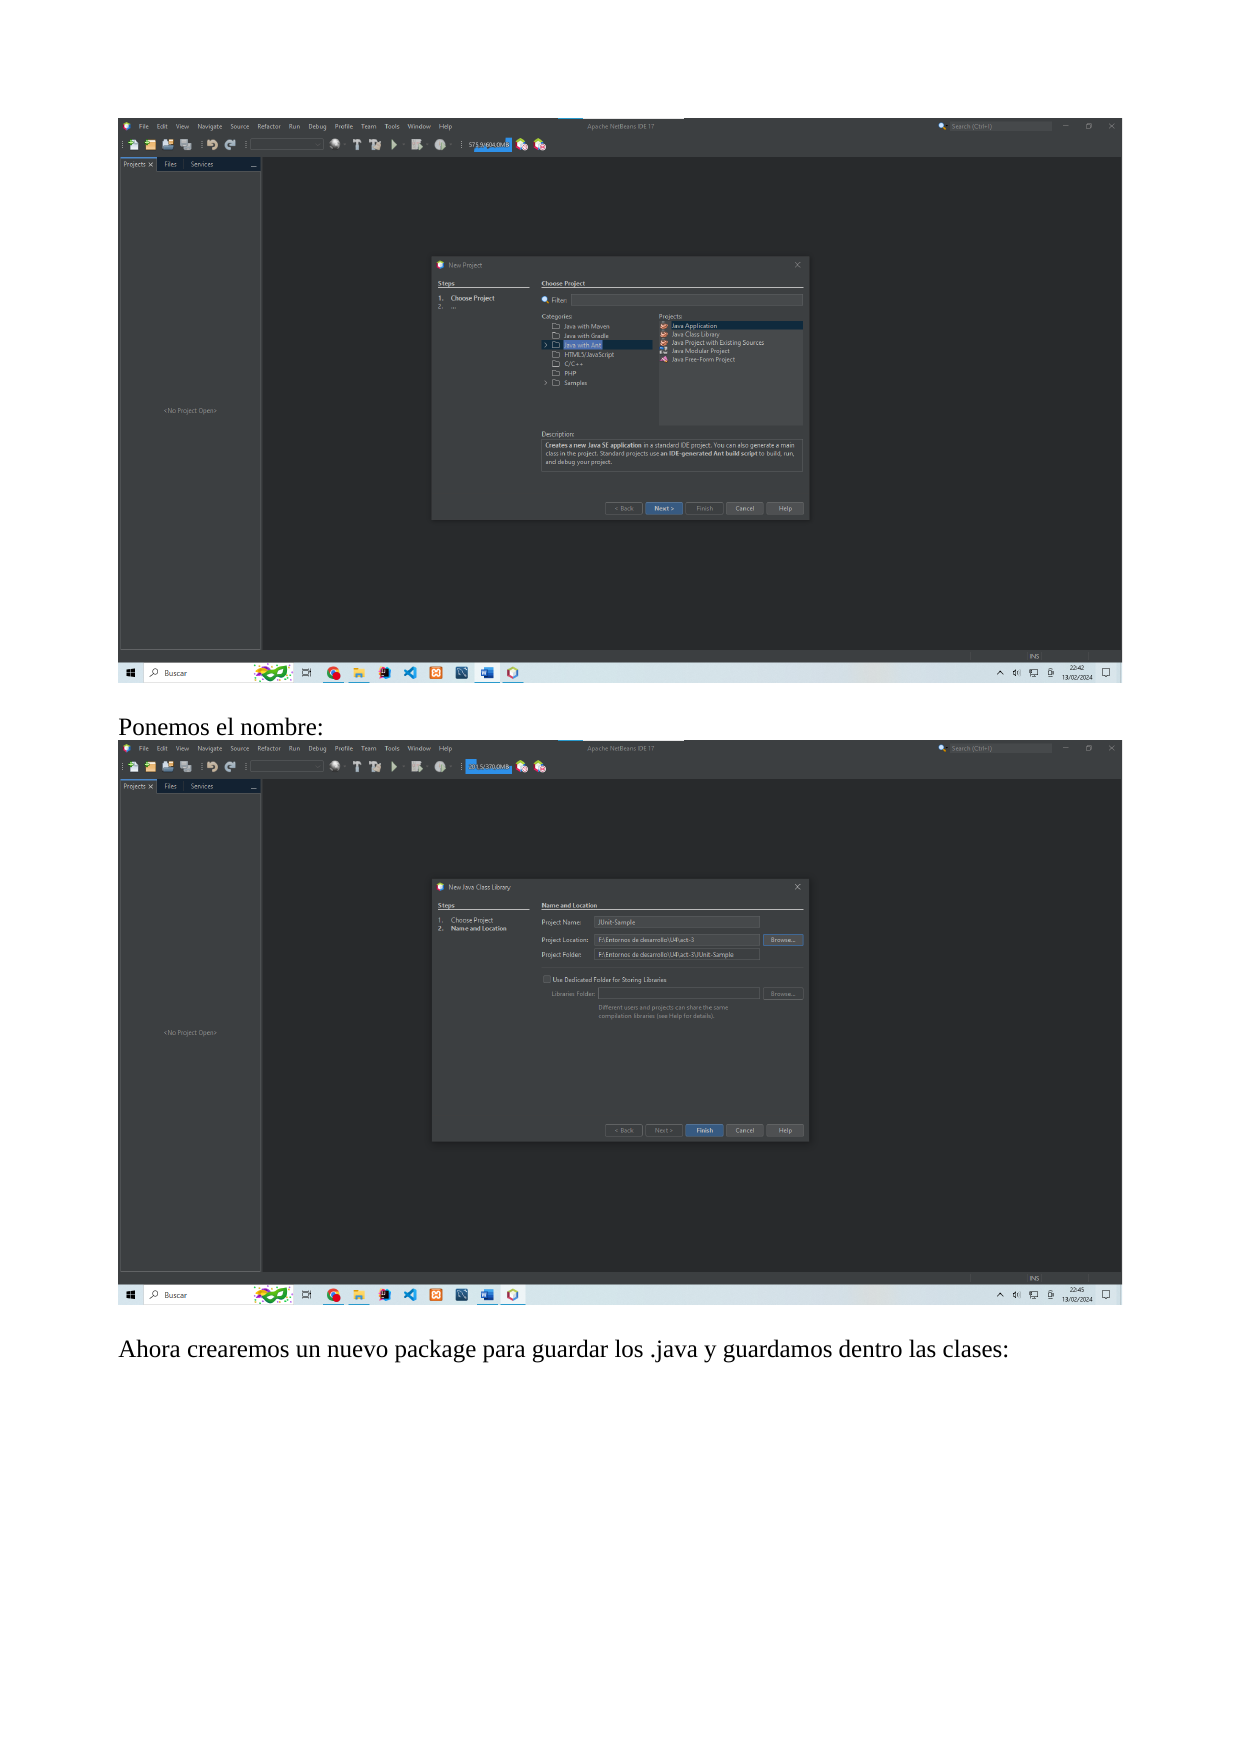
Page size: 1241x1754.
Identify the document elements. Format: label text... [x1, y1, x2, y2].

text Ahora crearemos un nuevo package para guardar los .java y guardamos dentro las clases: [118, 1334, 1122, 1362]
text Ponemos el nombre: [118, 712, 1122, 740]
picture [118, 118, 1123, 683]
picture [118, 740, 1123, 1305]
